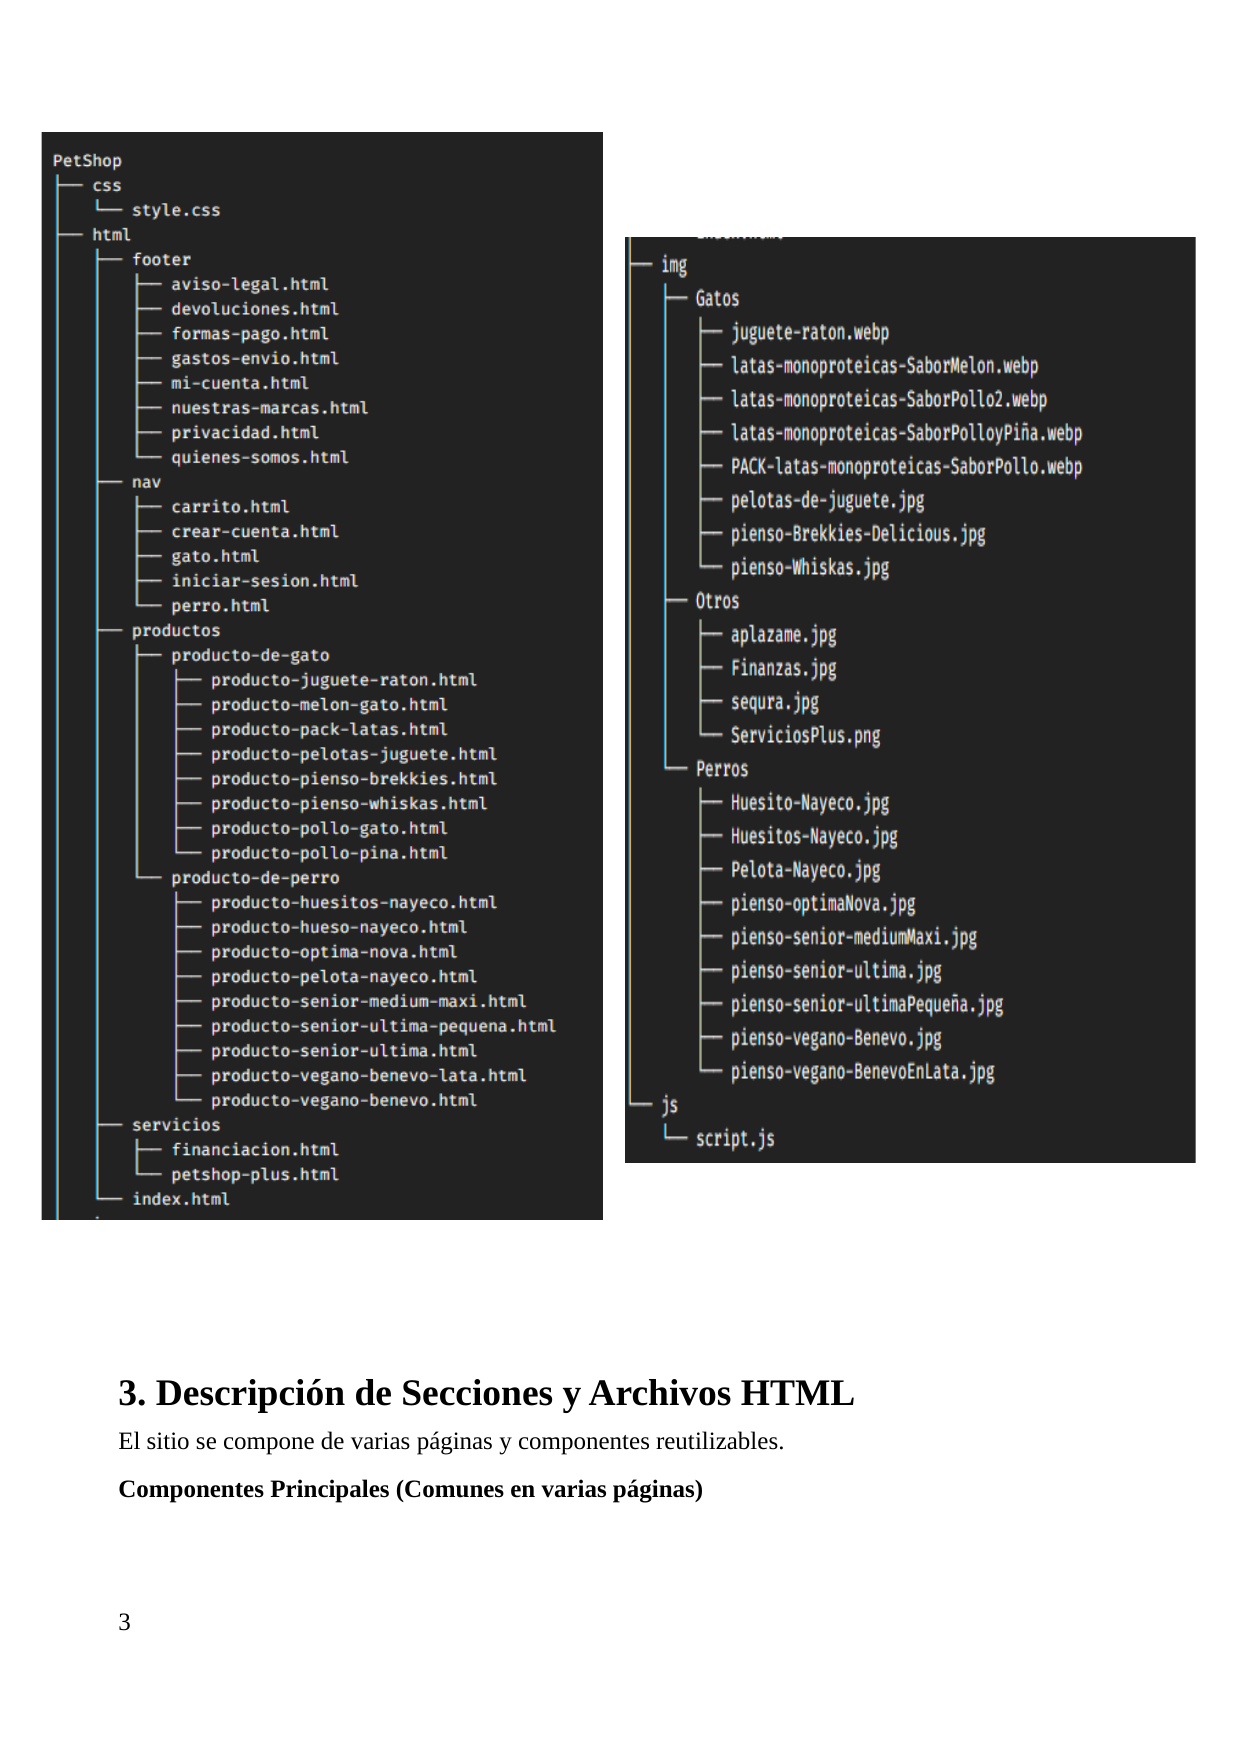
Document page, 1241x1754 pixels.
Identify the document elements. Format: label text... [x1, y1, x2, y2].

picture [625, 237, 1196, 1163]
text El sitio se compone de varias páginas y componentes reutilizables. [118, 1426, 1122, 1455]
text Componentes Principales (Comunes en varias páginas) [118, 1474, 1122, 1503]
picture [41, 132, 603, 1220]
subtitle 3. Descripción de Secciones y Archivos HTML [118, 1371, 1122, 1414]
